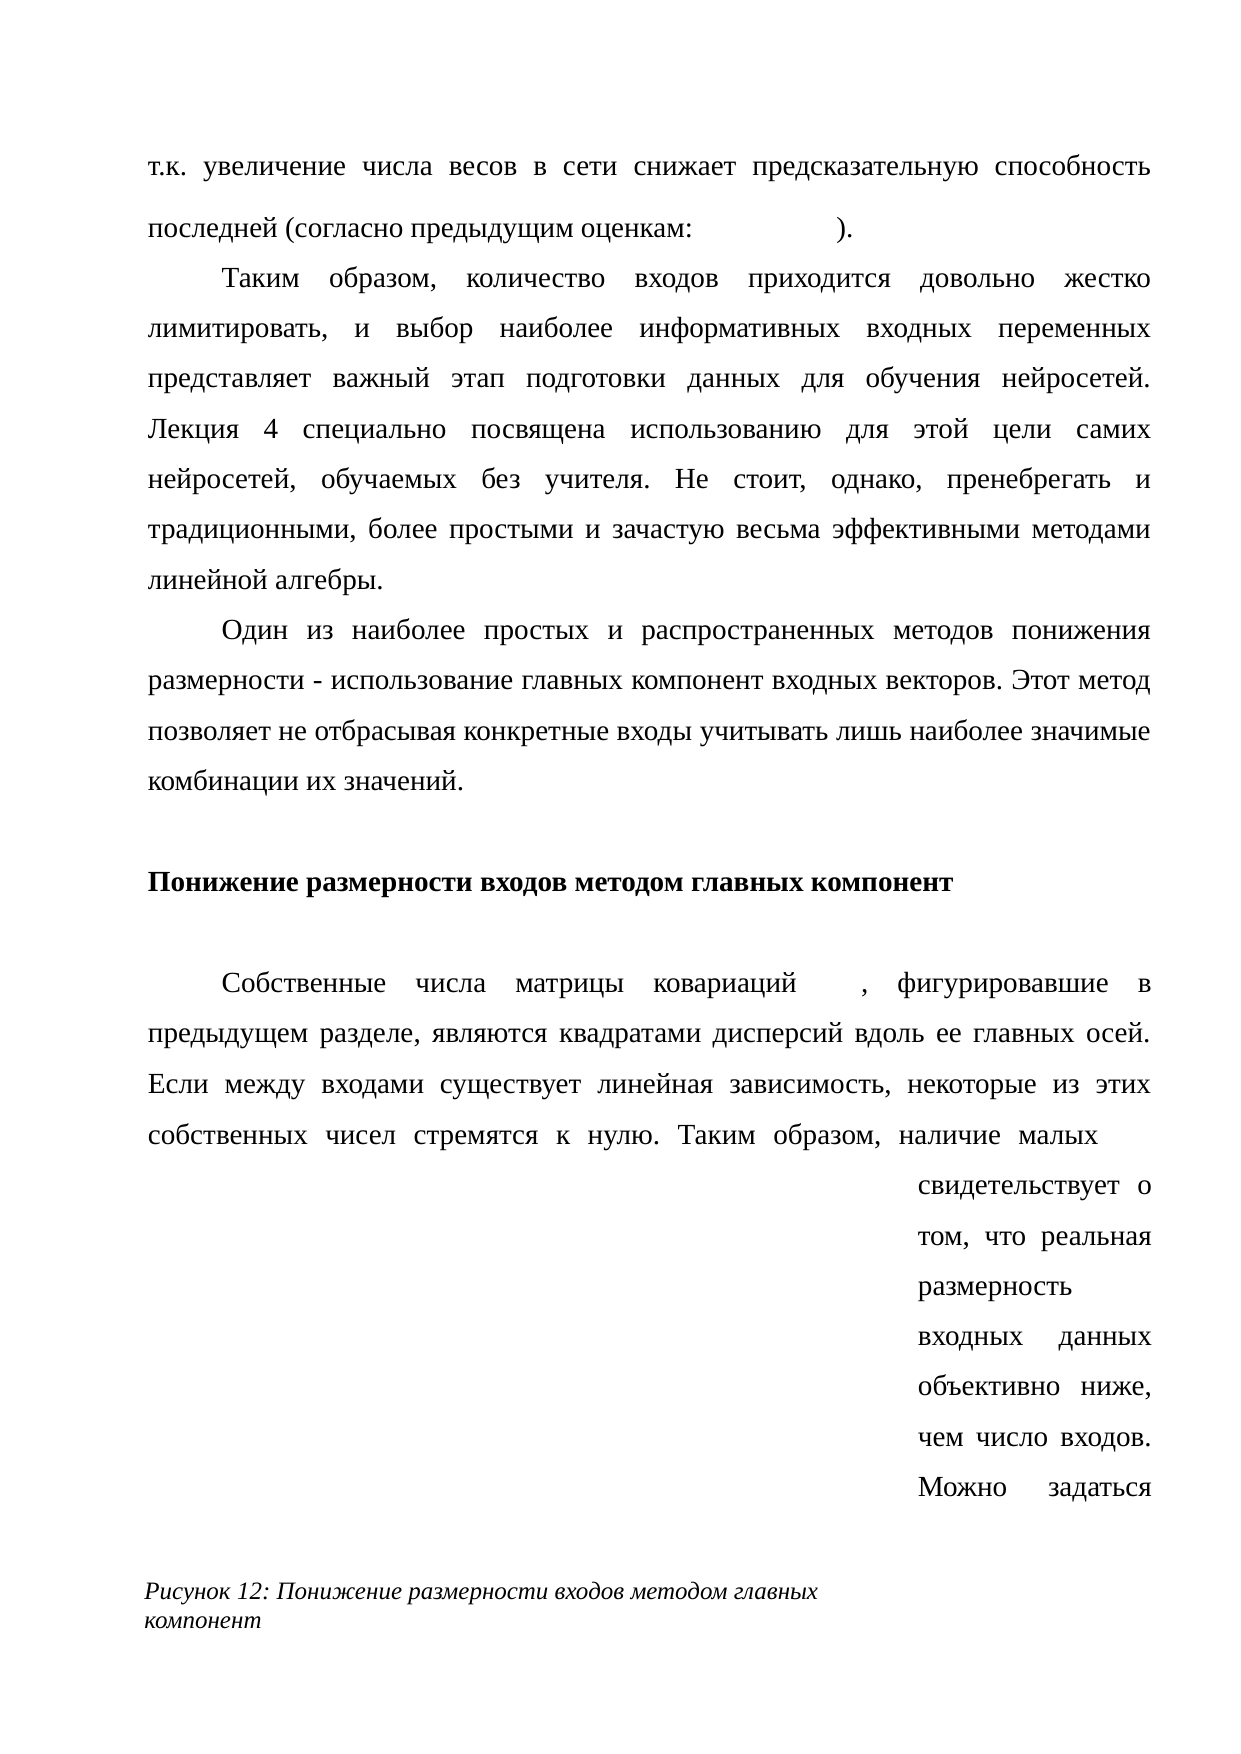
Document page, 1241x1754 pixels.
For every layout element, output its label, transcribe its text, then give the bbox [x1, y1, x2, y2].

text Собственные числа матрицы ковариаций , фигурировавшие в предыдущем разделе, являются квадратами дисперсий вдоль ее главных осей. Если между входами существует линейная зависимость, некоторые из этих собственных чисел стремятся к нулю. Таким образом, наличие малых свидетельствует о том, что реальная размерность входных данных объективно ниже, чем число входов. Можно задаться [144, 964, 1152, 1503]
text т.к. увеличение числа весов в сети снижает предсказательную способность последней (согласно предыдущим оценкам: ). [148, 148, 1152, 243]
text Таким образом, количество входов приходится довольно жестко лимитировать, и выбор наиболее информативных входных переменных представляет важный этап подготовки данных для обучения нейросетей. Лекция 4 специально посвящена использованию для этой цели самих нейросетей, обучаемых без учителя. Не стоит, однако, пренебрегать и традиционными, более простыми и зачастую весьма эффективными методами линейной алгебры. [148, 260, 1152, 595]
text Рисунок 12: Понижение размерности входов методом главных компонент [144, 1201, 918, 1633]
text Понижение размерности входов методом главных компонент [148, 864, 1152, 897]
text Один из наиболее простых и распространенных методов понижения размерности - использование главных компонент входных векторов. Этот метод позволяет не отбрасывая конкретные входы учитывать лишь наиболее значимые комбинации их значений. [148, 612, 1152, 797]
